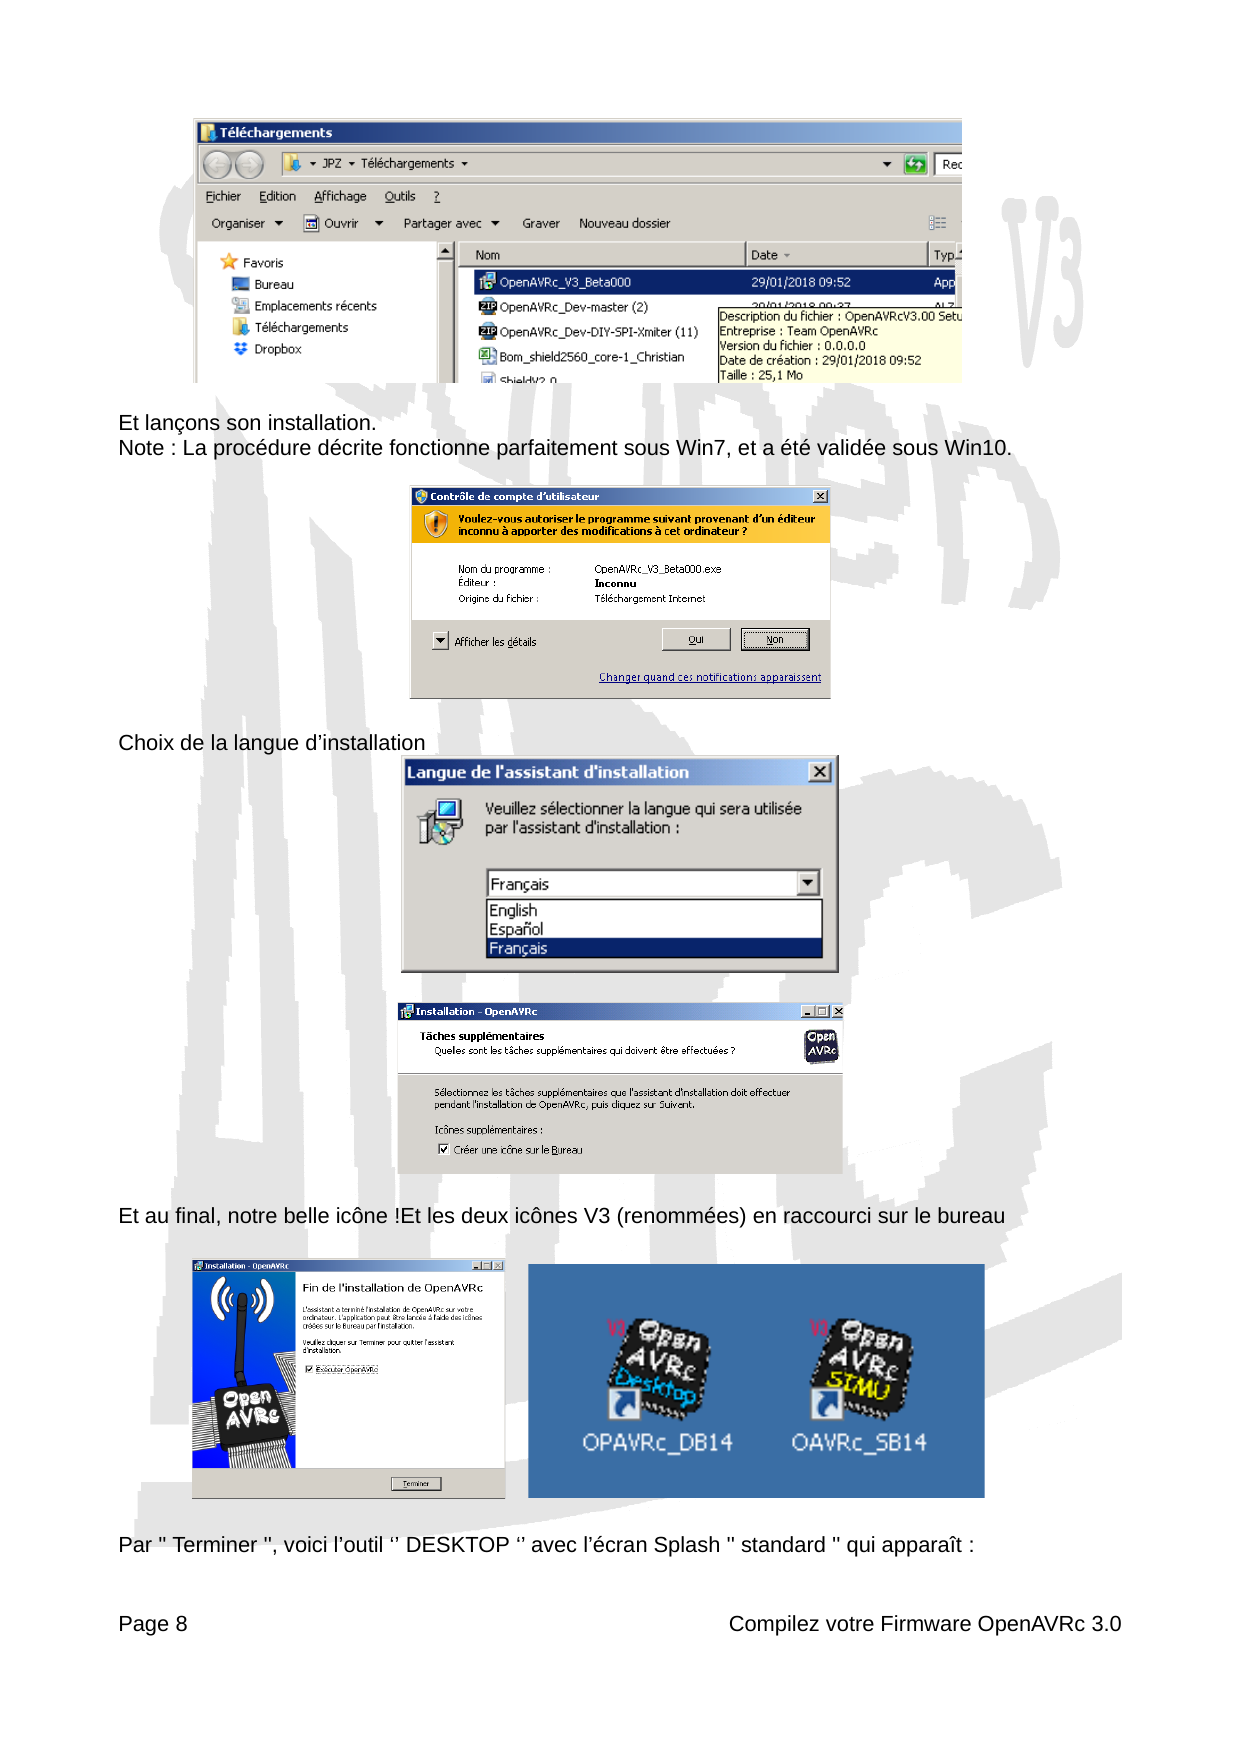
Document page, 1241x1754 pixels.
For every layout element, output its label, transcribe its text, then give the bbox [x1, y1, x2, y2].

text Et lançons son installation. [118, 410, 1122, 435]
picture [401, 755, 839, 973]
text Note : La procédure décrite fonctionne parfaitement sous Win7, et a été validée sous Win10. [118, 435, 1122, 460]
text Et au final, notre belle icône !Et les deux icônes V3 (renommées) en raccourci sur le bureau [118, 1203, 1122, 1228]
text Par '' Terminer '', voici l’outil ‘’ DESKTOP ‘’ avec l’écran Splash '' standard '' qui apparaît : [118, 1532, 1122, 1557]
text Choix de la langue d’installation [118, 729, 1122, 755]
